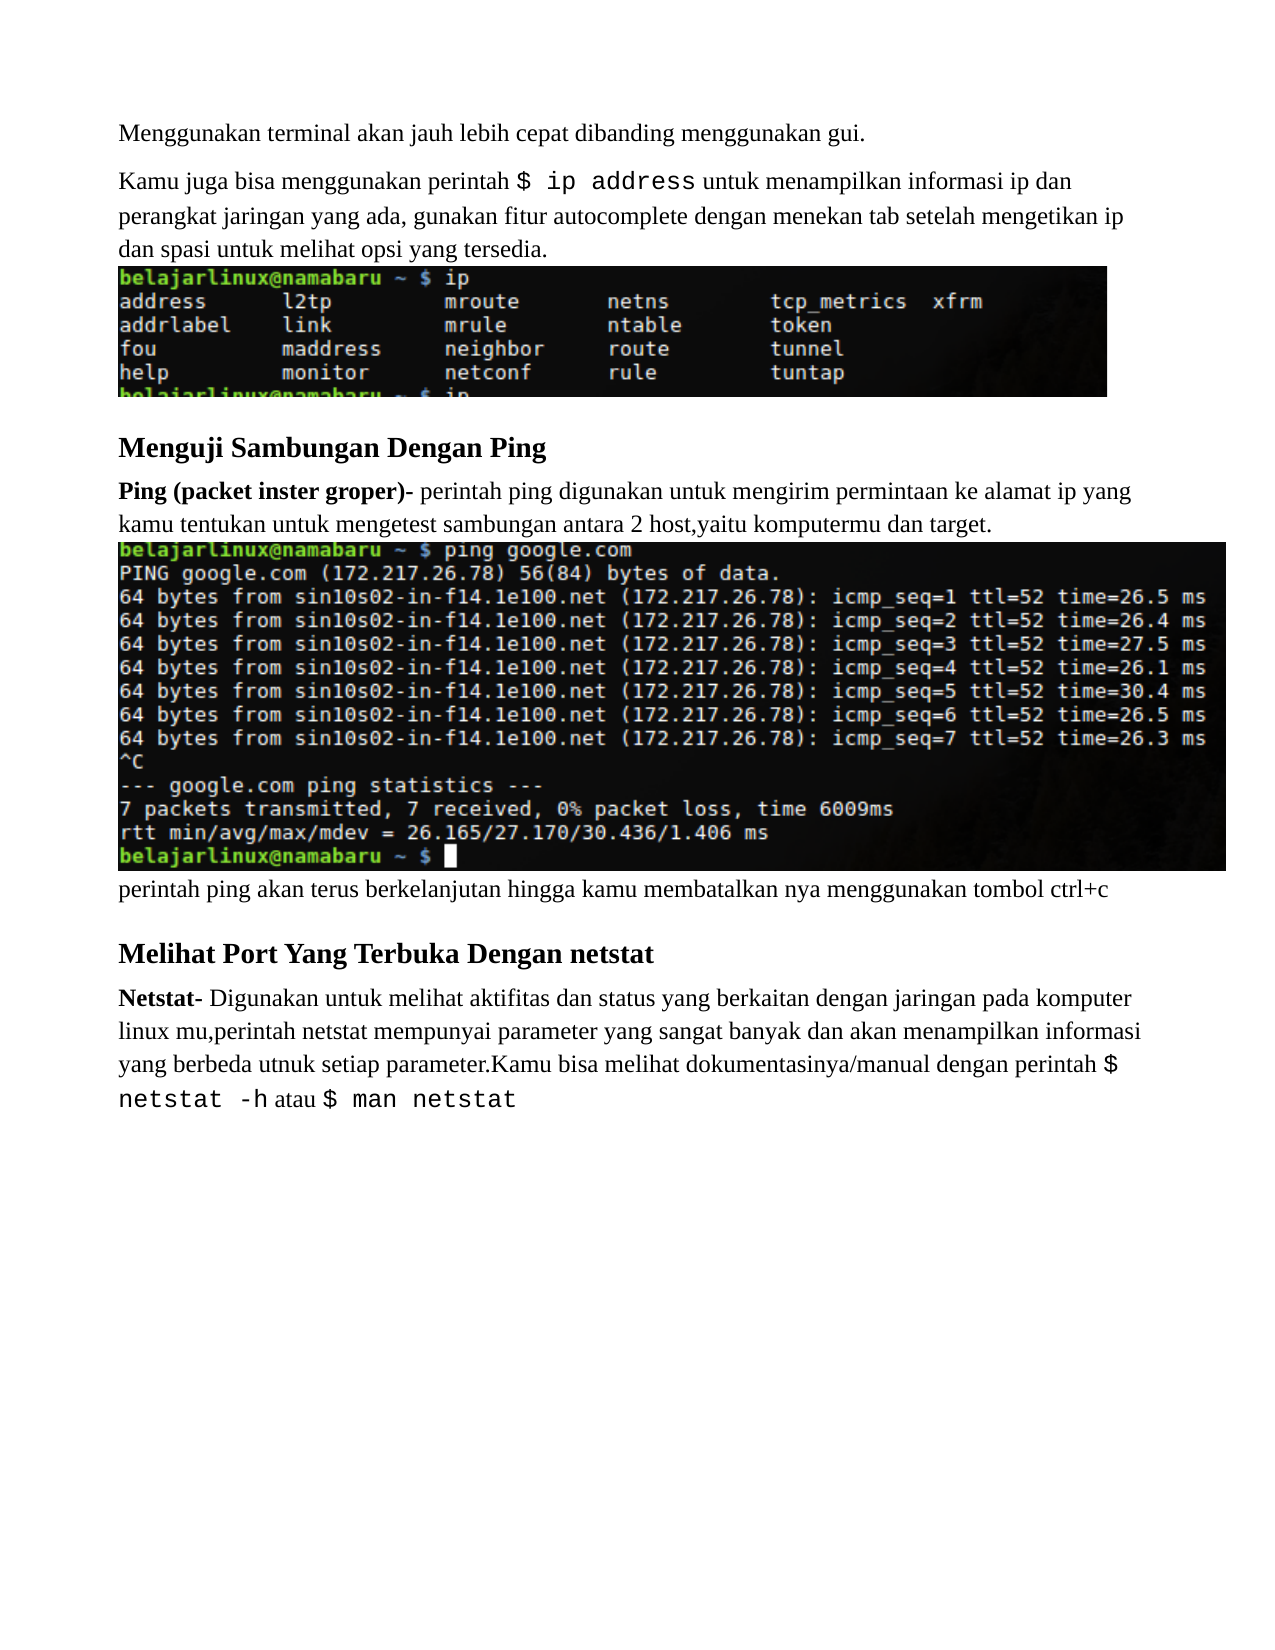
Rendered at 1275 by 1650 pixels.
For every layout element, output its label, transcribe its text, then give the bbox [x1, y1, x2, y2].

subtitle Melihat Port Yang Terbuka Dengan netstat [118, 937, 1157, 970]
text perintah ping akan terus berkelanjutan hingga kamu membatalkan nya menggunakan tombol ctrl+c [118, 871, 1157, 903]
picture [118, 266, 1108, 397]
text Ping (packet inster groper)- perintah ping digunakan untuk mengirim permintaan ke alamat ip yang kamu tentukan untuk mengetest sambungan antara 2 host,yaitu komputermu dan target. [118, 476, 1157, 542]
text Kamu juga bisa menggunakan perintah $ ip address untuk menampilkan informasi ip dan perangkat jaringan yang ada, gunakan fitur autocomplete dengan menekan tab setelah mengetikan ip dan spasi untuk melihat opsi yang tersedia. [118, 166, 1157, 397]
subtitle Menguji Sambungan Dengan Ping [118, 430, 1157, 463]
text Menggunakan terminal akan jauh lebih cepat dibanding menggunakan gui. [118, 118, 1157, 147]
text Netstat- Digunakan untuk melihat aktifitas dan status yang berkaitan dengan jaringan pada komputer linux mu,perintah netstat mempunyai parameter yang sangat banyak dan akan menampilkan informasi yang berbeda utnuk setiap parameter.Kamu bisa melihat dokumentasinya/manual dengan perintah $ netstat -h atau $ man netstat [118, 983, 1157, 1115]
picture [118, 542, 1226, 871]
